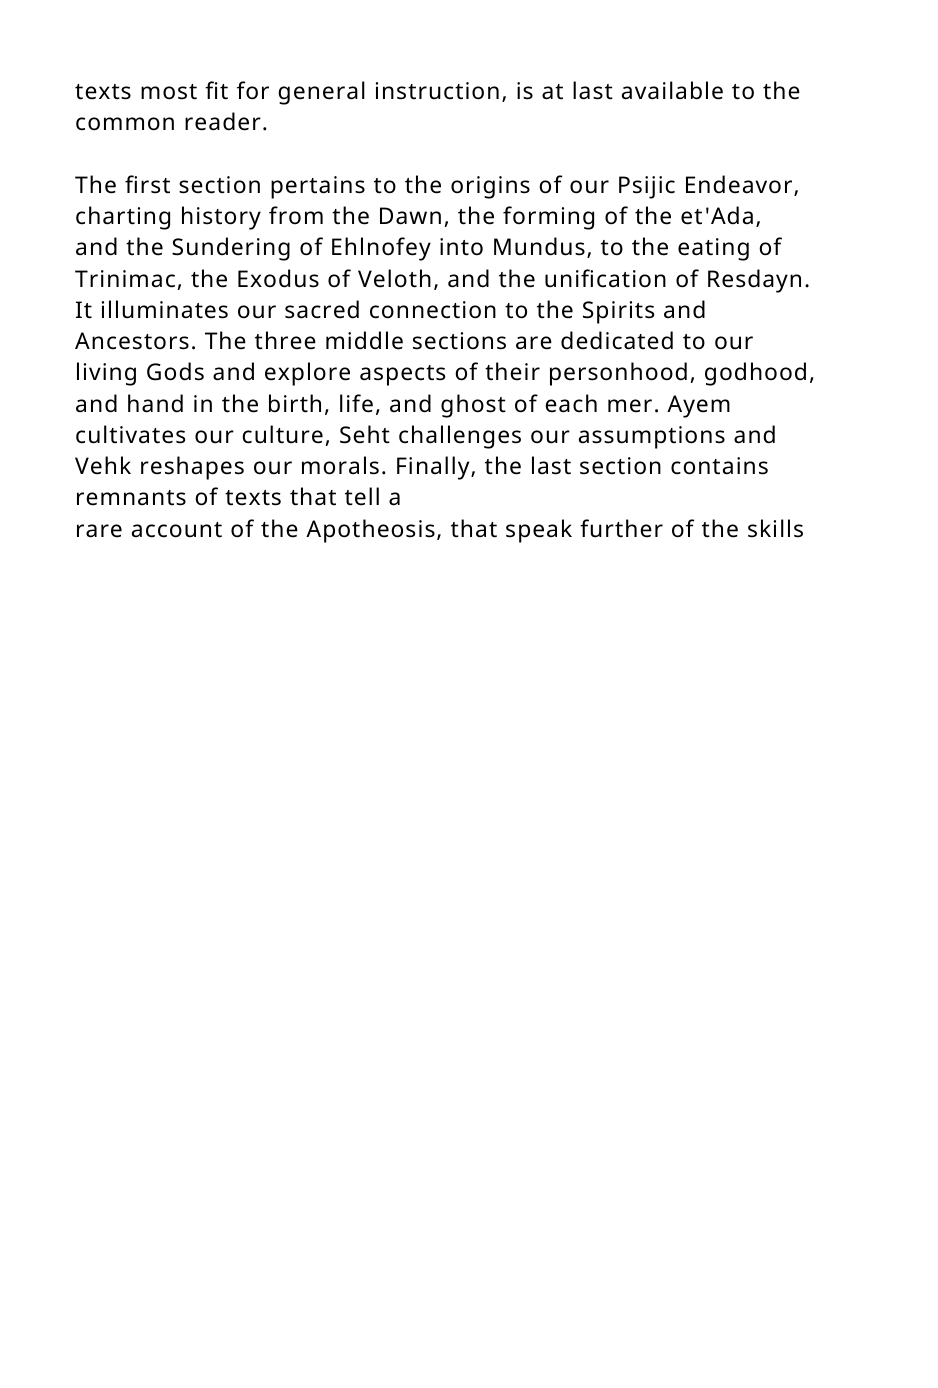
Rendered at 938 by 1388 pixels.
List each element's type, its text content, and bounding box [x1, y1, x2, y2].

text The first section pertains to the origins of our Psijic Endeavor, charting history from the Dawn, the forming of the et'Ada, and the Sundering of Ehlnofey into Mundus, to the eating of Trinimac, the Exodus of Veloth, and the unification of Resdayn. It illuminates our sacred connection to the Spirits and Ancestors. The three middle sections are dedicated to our living Gods and explore aspects of their personhood, godhood, and hand in the birth, life, and ghost of each mer. Ayem cultivates our culture, Seht challenges our assumptions and Vehk reshapes our morals. Finally, the last section contains remnants of texts that tell a rare account of the Apotheosis, that speak further of the skills [75, 169, 825, 544]
text texts most fit for general instruction, is at last available to the common reader. [75, 75, 825, 137]
